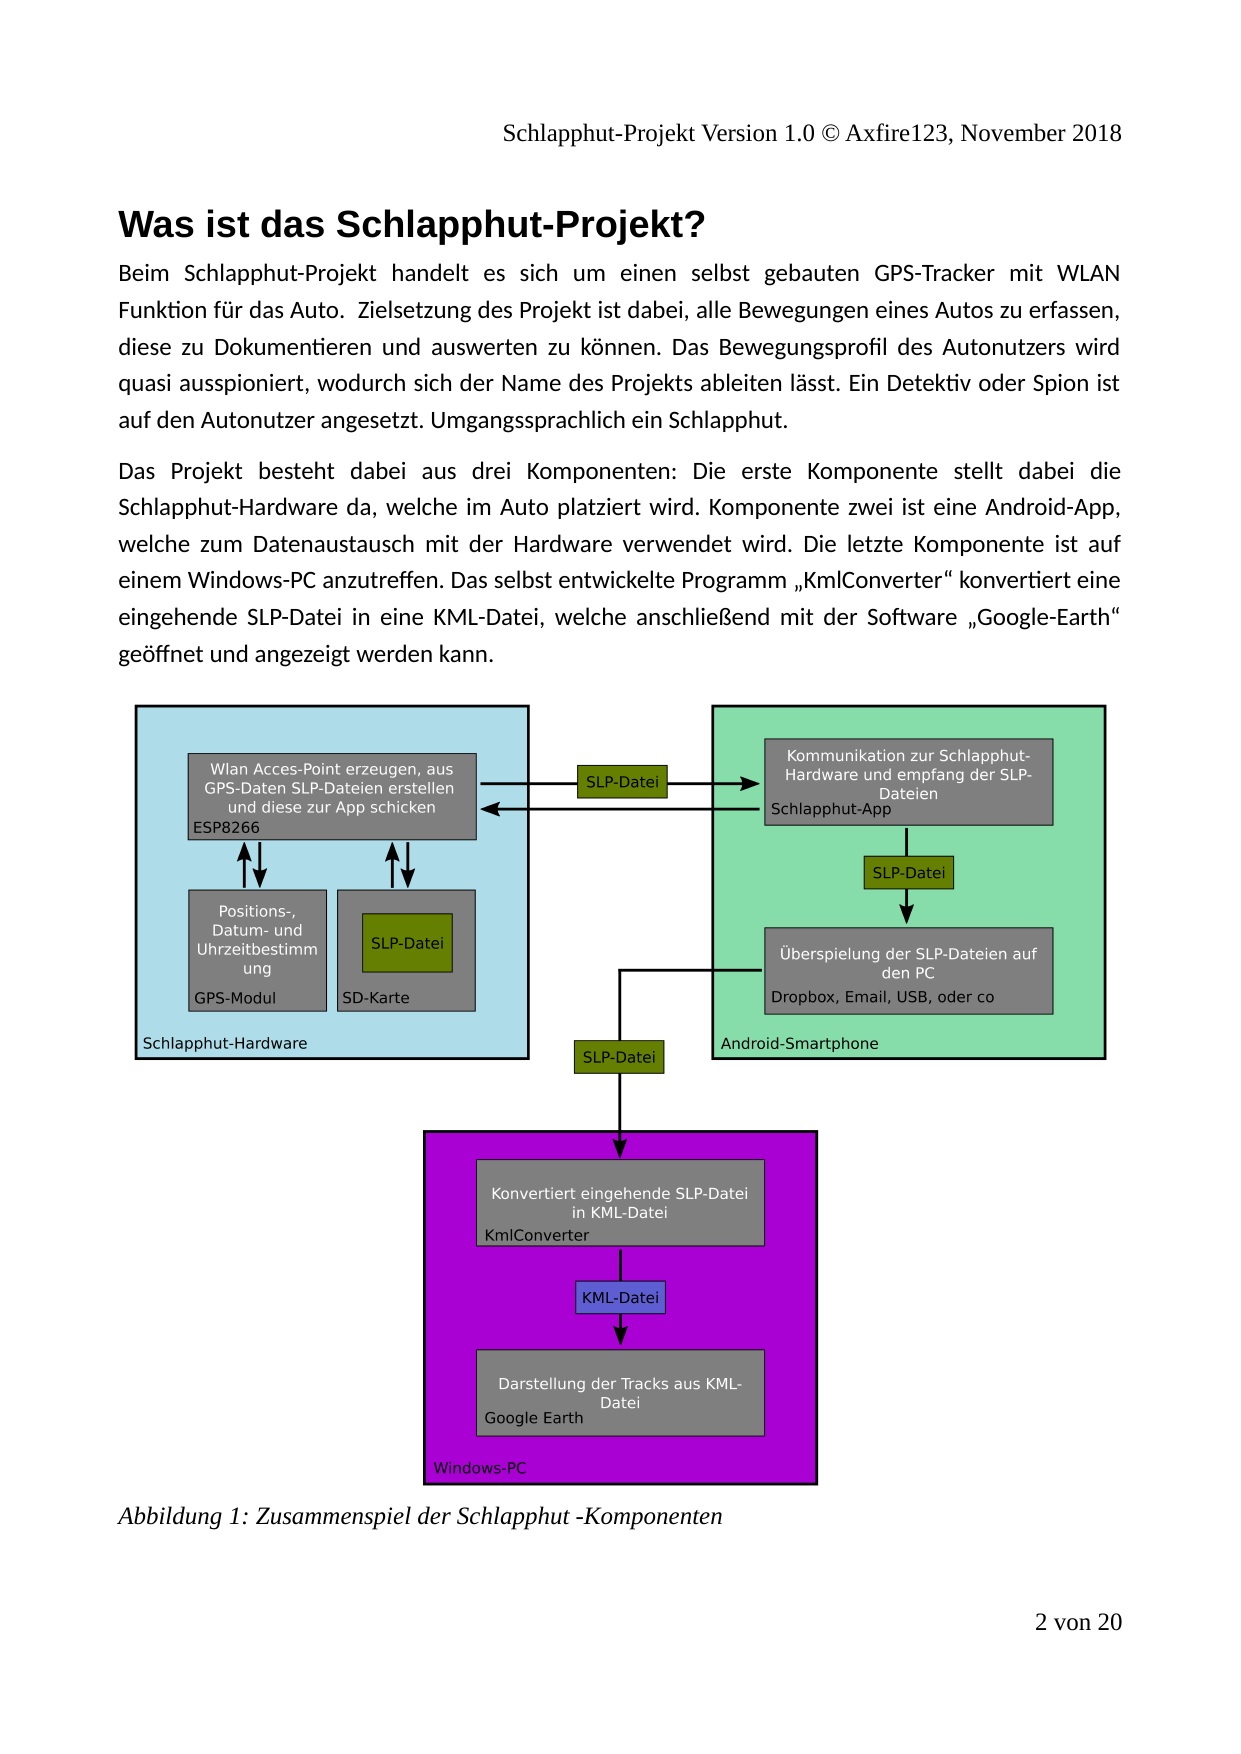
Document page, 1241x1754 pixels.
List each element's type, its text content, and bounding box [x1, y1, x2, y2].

subtitle Was ist das Schlapphut-Projekt? [118, 201, 1122, 245]
text Abbildung 1: Zusammenspiel der Schlapphut -Komponenten [118, 1502, 1122, 1530]
picture [118, 688, 1123, 1502]
text Das Projekt besteht dabei aus drei Komponenten: Die erste Komponente stellt dabei die Schlapphut-Hardware da, welche im Auto platziert wird. Komponente zwei ist eine Android-App, welche zum Datenaustausch mit der Hardware verwendet wird. Die letzte Komponente ist auf einem Windows-PC anzutreffen. Das selbst entwickelte Programm „KmlConverter“ konvertiert eine eingehende SLP-Datei in eine KML-Datei, welche anschließend mit der Software „Google-Earth“ geöffnet und angezeigt werden kann. [118, 455, 1122, 668]
text Beim Schlapphut-Projekt handelt es sich um einen selbst gebauten GPS-Tracker mit WLAN Funktion für das Auto. Zielsetzung des Projekt ist dabei, alle Bewegungen eines Autos zu erfassen, diese zu Dokumentieren und auswerten zu können. Das Bewegungsprofil des Autonutzers wird quasi ausspioniert, wodurch sich der Name des Projekts ableiten lässt. Ein Detektiv oder Spion ist auf den Autonutzer angesetzt. Umgangssprachlich ein Schlapphut. [118, 257, 1122, 434]
